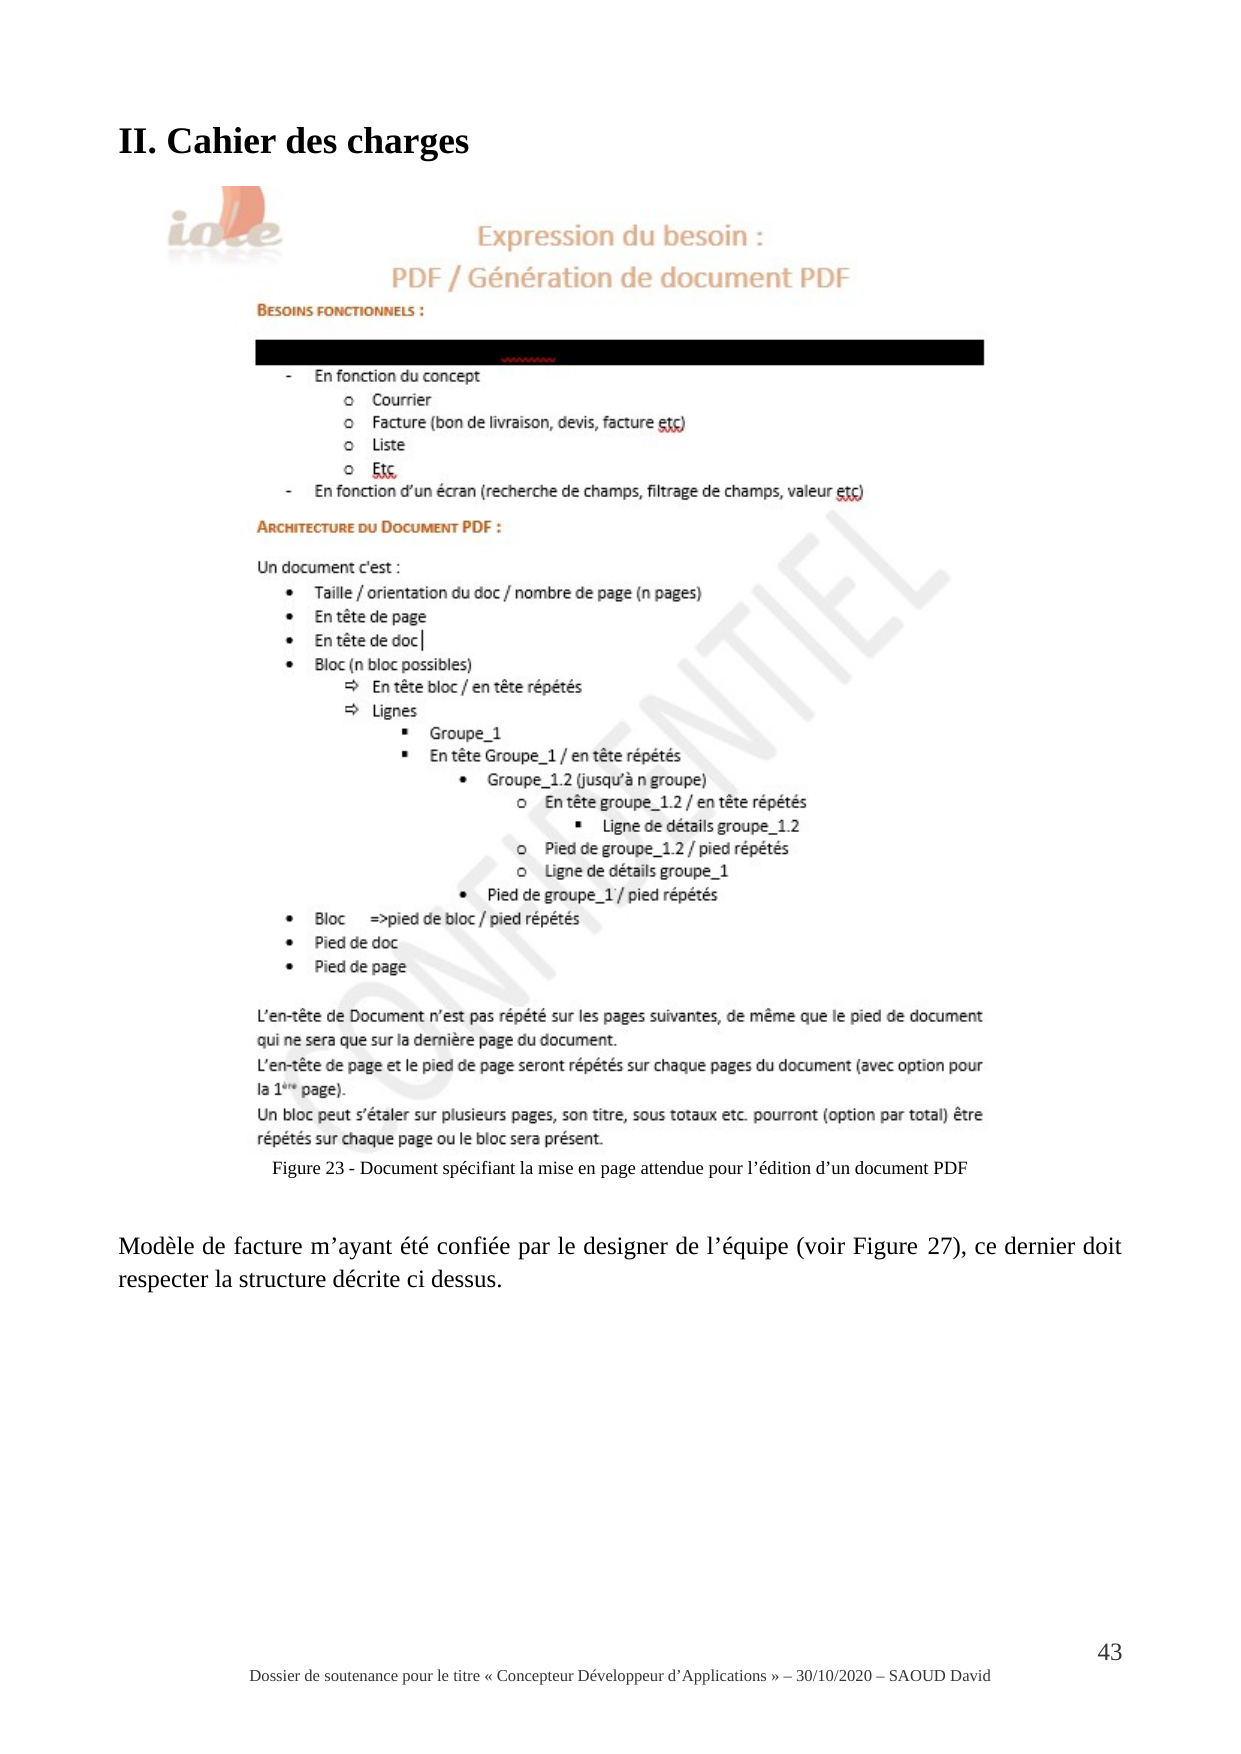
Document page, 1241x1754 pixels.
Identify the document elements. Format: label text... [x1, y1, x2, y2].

picture [163, 186, 1077, 1158]
subtitle II. Cahier des charges [118, 118, 1122, 161]
text Modèle de facture m’ayant été confiée par le designer de l’équipe (voir Figure 27), ce dernier doit respecter la structure décrite ci dessus. [118, 1231, 1122, 1292]
text Figure 23 - Document spécifiant la mise en page attendue pour l’édition d’un document PDF [164, 1158, 1077, 1179]
